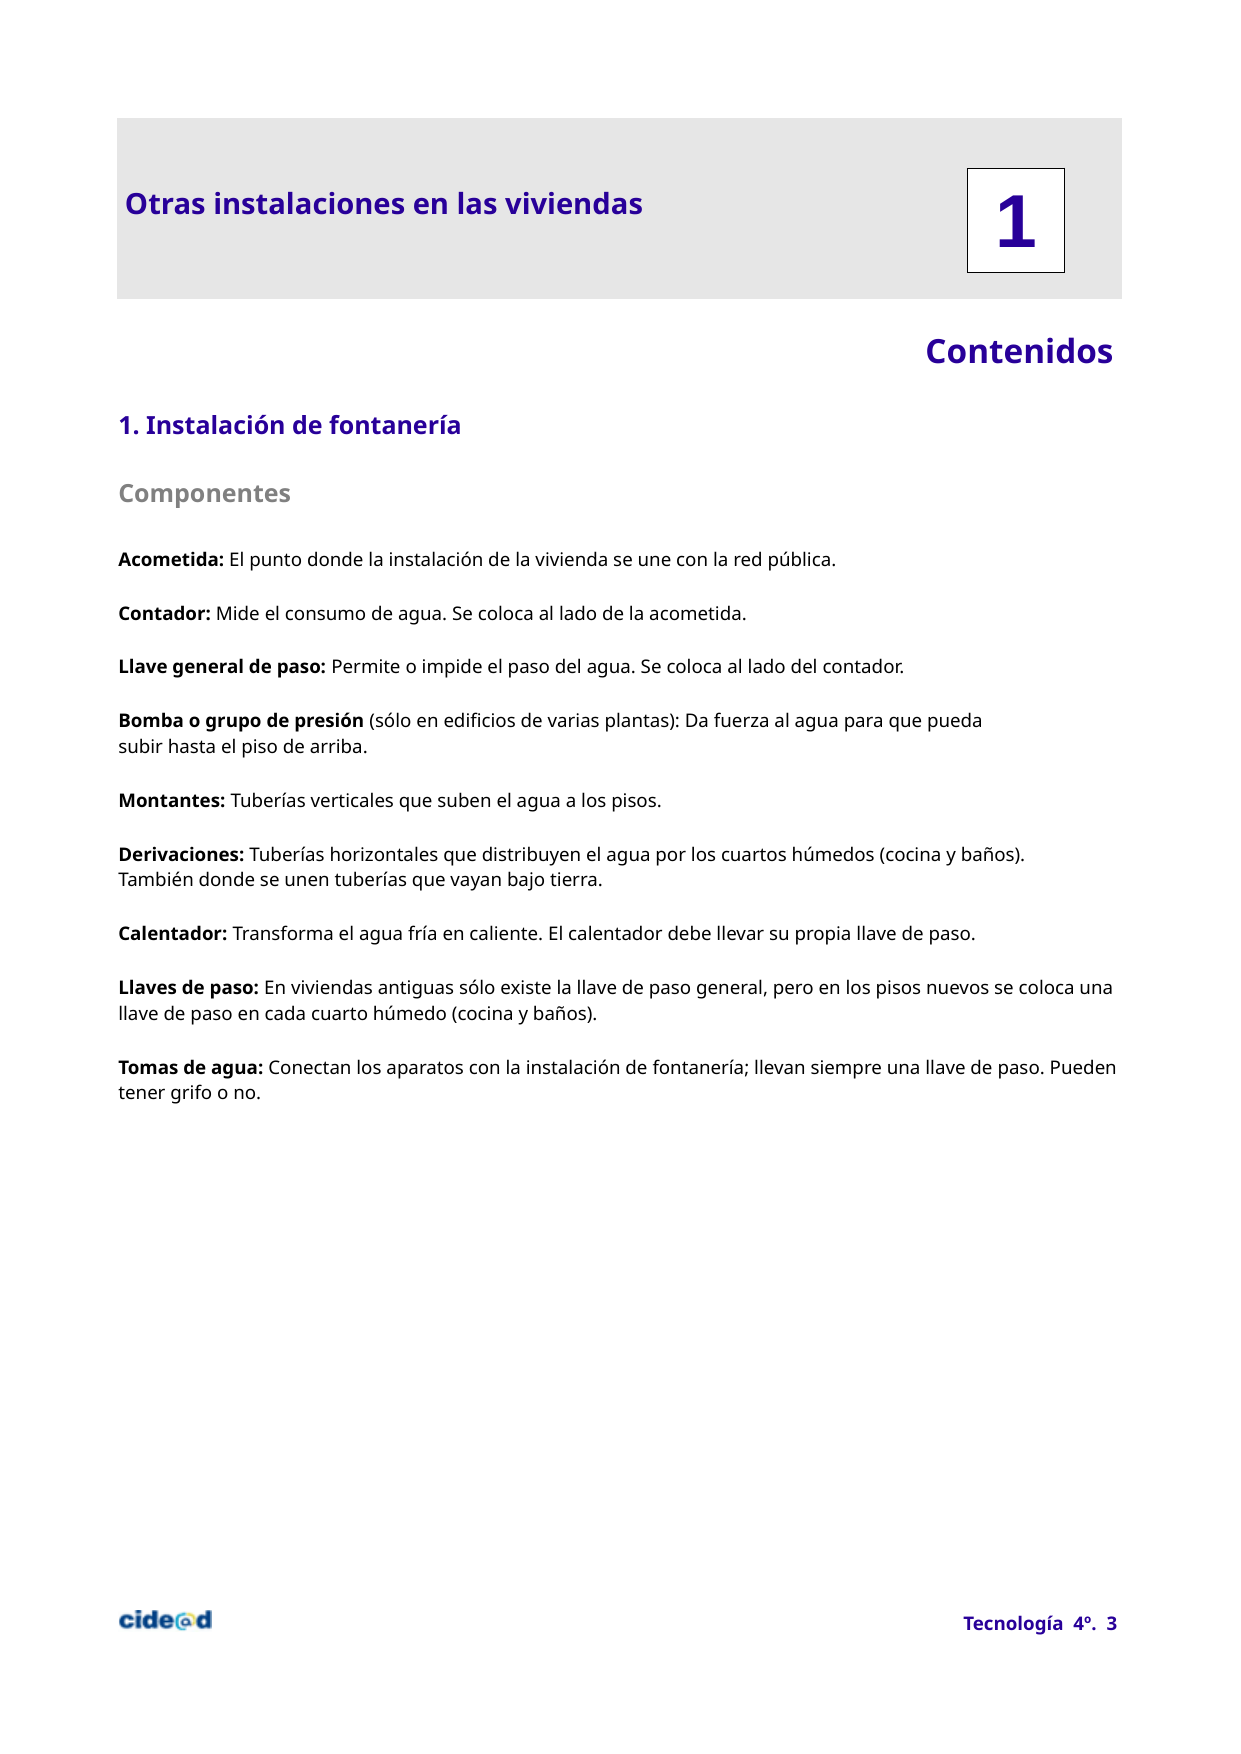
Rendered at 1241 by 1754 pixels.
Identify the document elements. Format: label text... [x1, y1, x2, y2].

text Derivaciones: Tuberías horizontales que distribuyen el agua por los cuartos húmedos (cocina y baños). [118, 841, 1122, 867]
text subir hasta el piso de arriba. [118, 733, 1122, 787]
text Calentador: Transforma el agua fría en caliente. El calentador debe llevar su propia llave de paso. [118, 921, 1122, 975]
text Tomas de agua: Conectan los aparatos con la instalación de fontanería; llevan siempre una llave de paso. Pueden tener grifo o no. [118, 1054, 1122, 1105]
text Bomba o grupo de presión (sólo en edificios de varias plantas): Da fuerza al agua para que pueda [118, 708, 1122, 733]
text 1. Instalación de fontanería [118, 407, 1122, 441]
text También donde se unen tuberías que vayan bajo tierra. [118, 867, 1122, 921]
table_header Otras instalaciones en las viviendas [117, 118, 1122, 299]
text Acometida: El punto donde la instalación de la vivienda se une con la red pública. [118, 546, 1122, 600]
text Contenidos [118, 328, 1122, 373]
text Llaves de paso: En viviendas antiguas sólo existe la llave de paso general, pero en los pisos nuevos se coloca una llave de paso en cada cuarto húmedo (cocina y baños). [118, 975, 1122, 1054]
text Componentes [118, 475, 1122, 509]
text Llave general de paso: Permite o impide el paso del agua. Se coloca al lado del contador. [118, 654, 1122, 708]
picture [118, 1610, 212, 1632]
text Montantes: Tuberías verticales que suben el agua a los pisos. [118, 787, 1122, 841]
text Contador: Mide el consumo de agua. Se coloca al lado de la acometida. [118, 600, 1122, 654]
